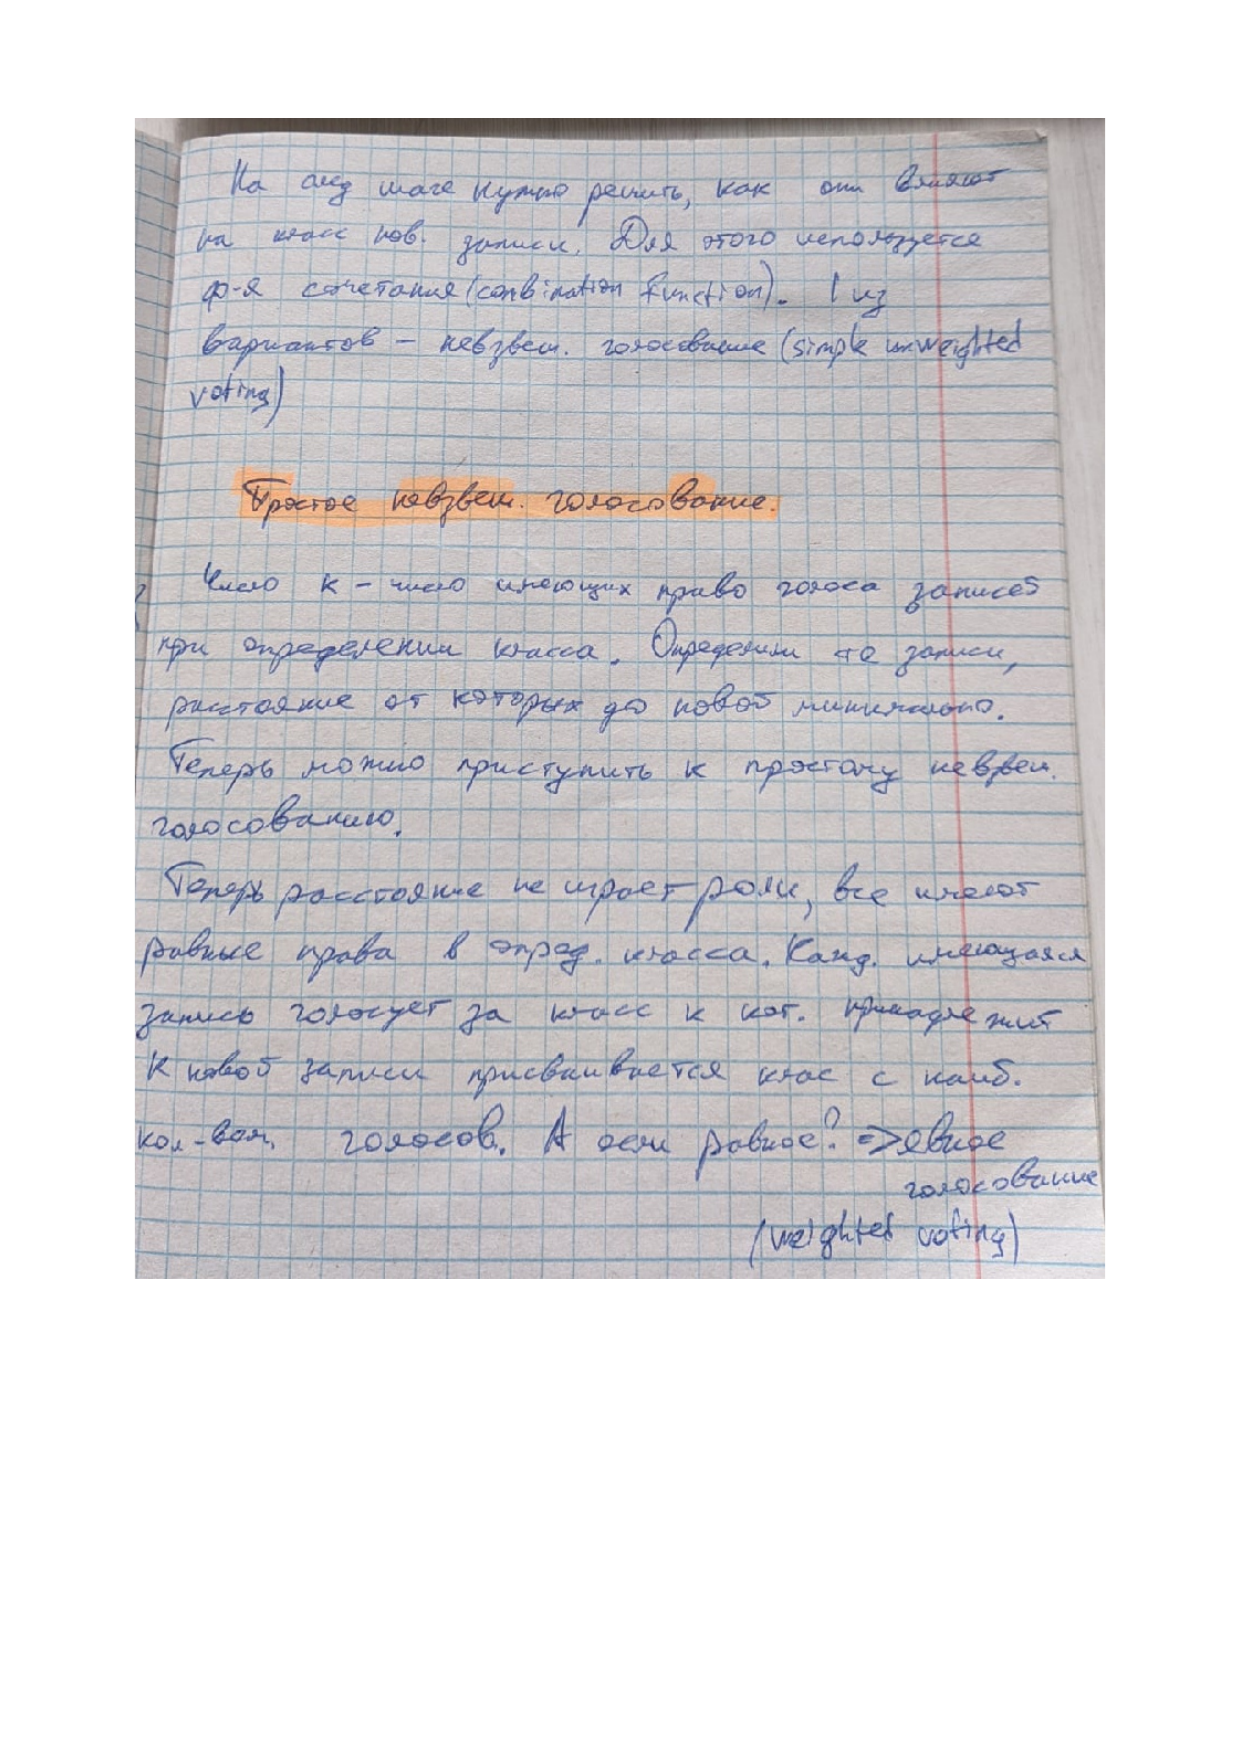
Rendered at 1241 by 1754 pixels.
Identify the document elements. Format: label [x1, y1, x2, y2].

picture [134, 118, 1106, 1279]
